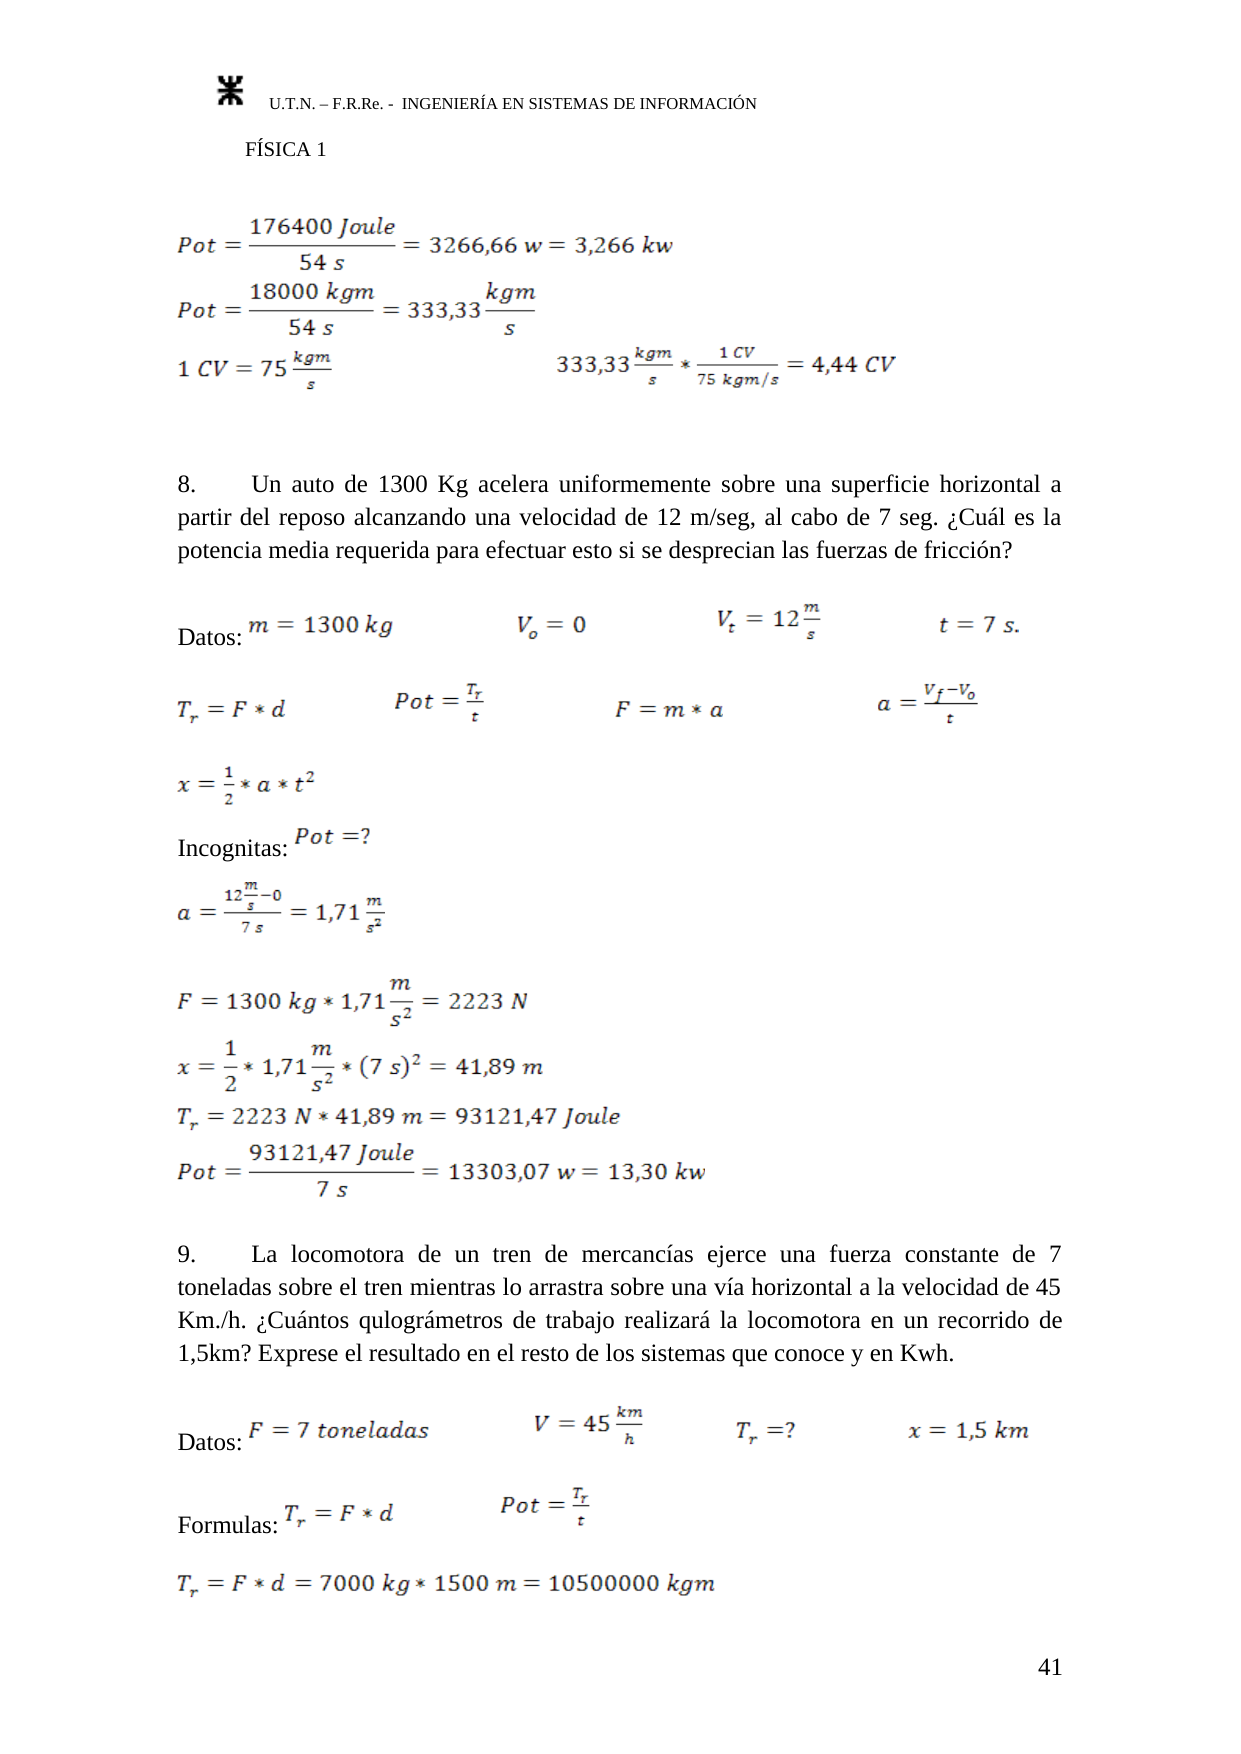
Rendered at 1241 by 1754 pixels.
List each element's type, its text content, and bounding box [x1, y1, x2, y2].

picture [177, 695, 287, 730]
picture [177, 1102, 621, 1137]
picture [177, 349, 332, 396]
picture [517, 611, 587, 646]
text 9. La locomotora de un tren de mercancías ejerce una fuerza constante de 7 toneladas sobre el tren mientras lo arrastra sobre una vía horizontal a la velocidad de 45 Km./h. ¿Cuántos qulográmetros de trabajo realizará la locomotora en un recorrido de 1,5km? Exprese el resultado en el resto de los sistemas que conoce y en Kwh. [177, 1239, 1063, 1367]
picture [615, 695, 723, 730]
text Incognitas: [177, 822, 1063, 876]
text Formulas: [177, 1487, 1063, 1562]
picture [177, 1570, 715, 1604]
picture [717, 601, 821, 646]
picture [294, 822, 370, 857]
picture [736, 1416, 796, 1451]
picture [285, 1499, 394, 1534]
picture [177, 882, 385, 941]
picture [177, 279, 537, 340]
picture [177, 1140, 705, 1202]
picture [534, 1404, 643, 1451]
picture [394, 683, 484, 730]
picture [908, 1416, 1029, 1451]
picture [177, 1037, 543, 1098]
picture [939, 611, 1019, 646]
text Datos: [177, 1404, 1063, 1479]
picture [500, 1487, 590, 1534]
picture [177, 214, 673, 275]
picture [248, 1416, 429, 1451]
picture [557, 344, 896, 396]
text Datos: [177, 602, 1063, 674]
picture [177, 765, 318, 813]
text 8. Un auto de 1300 Kg acelera uniformemente sobre una superficie horizontal a partir del reposo alcanzando una velocidad de 12 m/seg, al cabo de 7 seg. ¿Cuál es la potencia media requerida para efectuar esto si se desprecian las fuerzas de fricción? [177, 469, 1063, 564]
picture [877, 681, 978, 730]
picture [177, 976, 528, 1033]
picture [248, 611, 393, 646]
